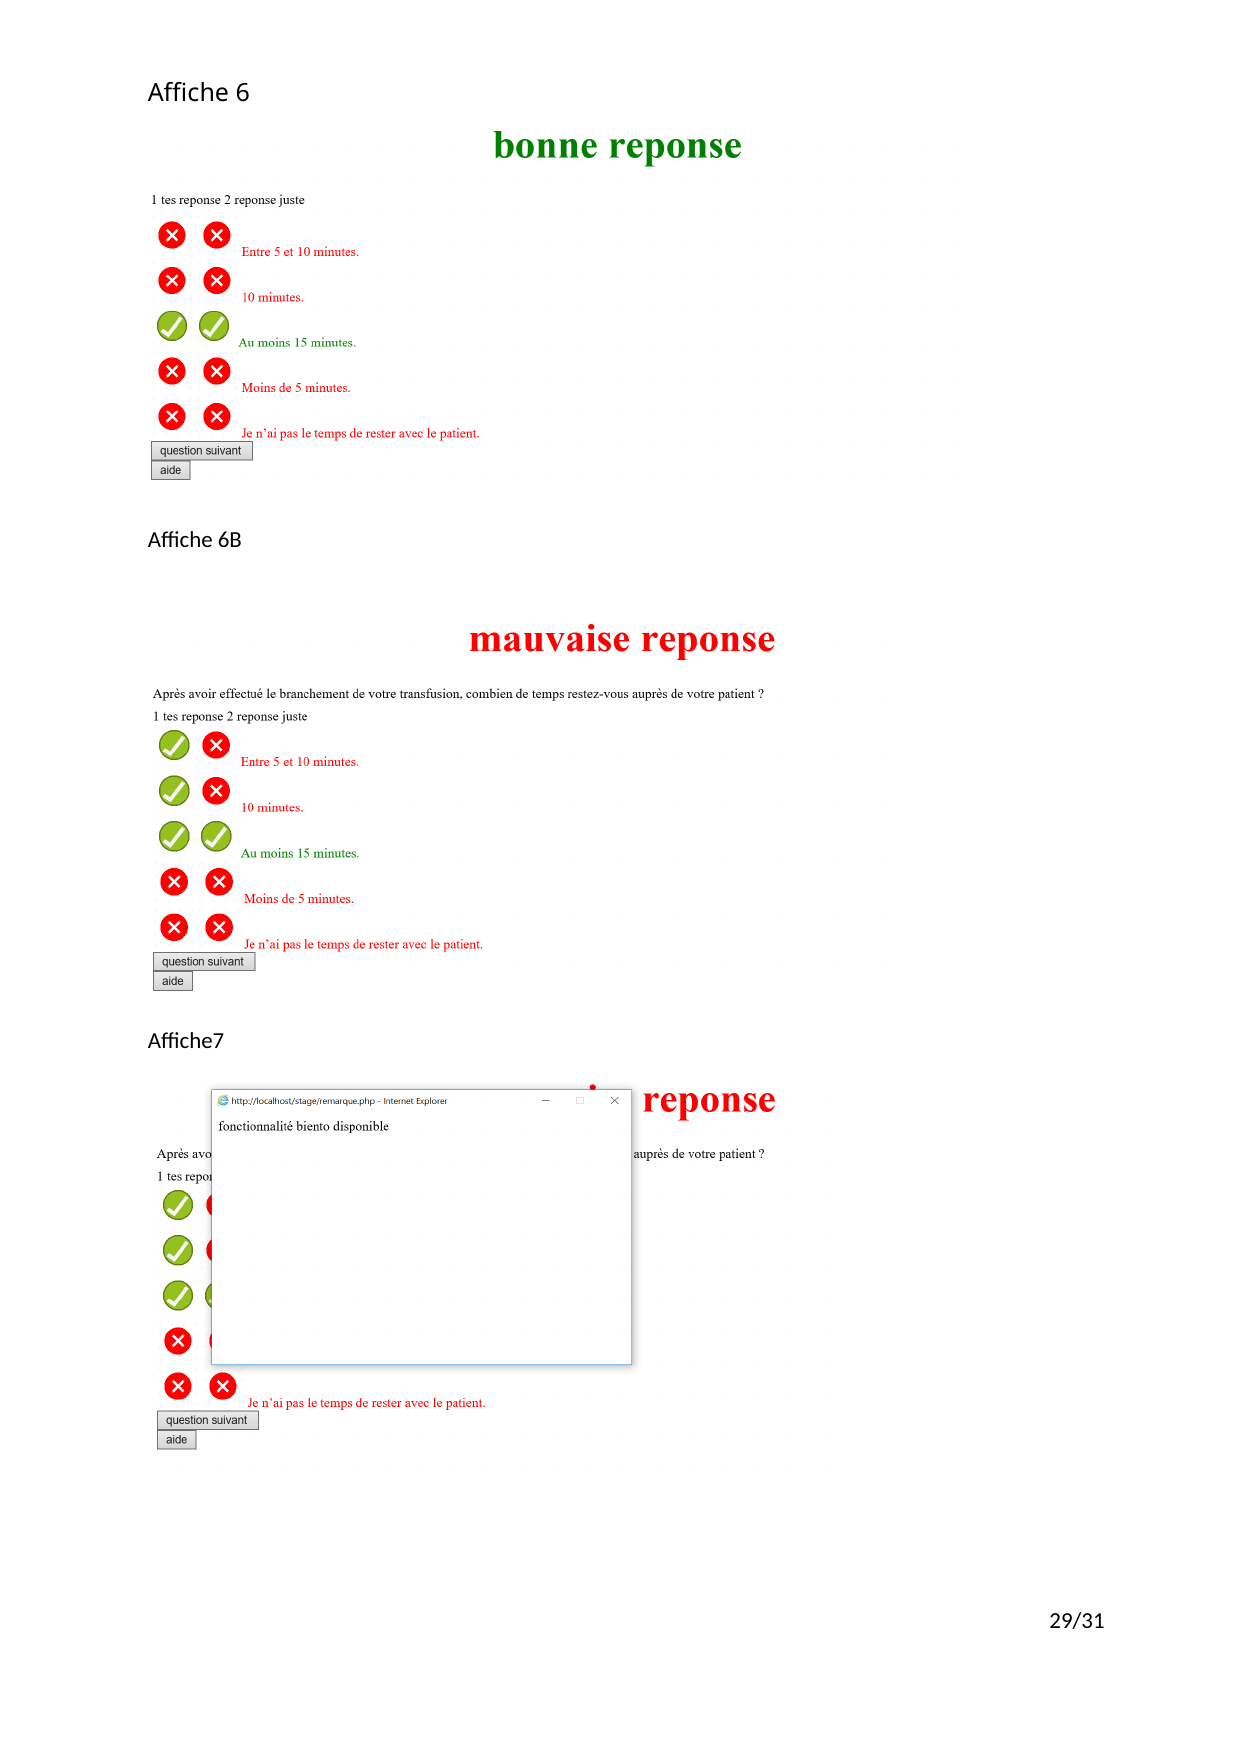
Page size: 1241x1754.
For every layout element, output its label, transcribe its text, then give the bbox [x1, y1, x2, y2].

text Affiche 6B [148, 525, 1093, 553]
text Affiche 6 [148, 75, 1093, 109]
text Affiche7 [148, 1026, 1093, 1054]
